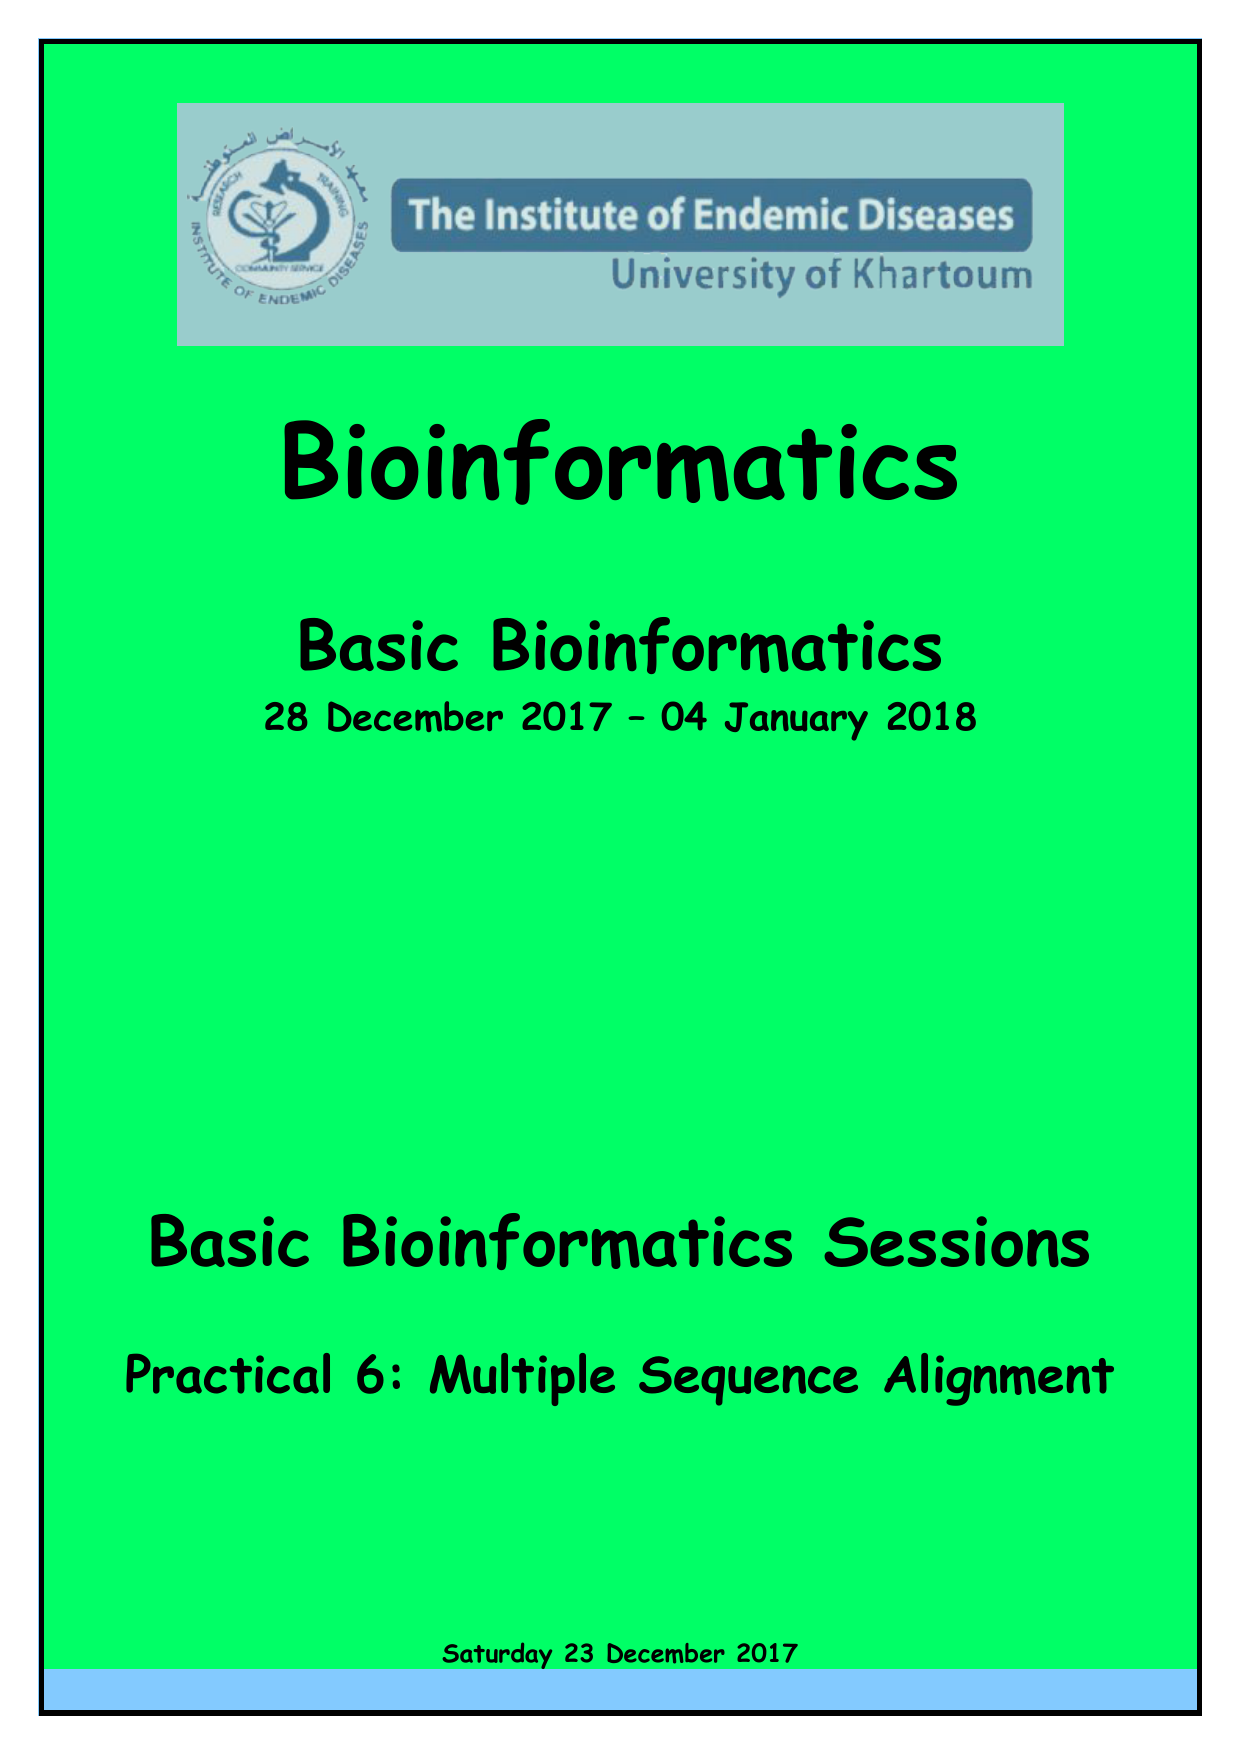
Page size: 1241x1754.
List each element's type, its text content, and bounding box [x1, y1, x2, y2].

text Basic Bioinformatics Sessions [44, 1192, 1197, 1285]
text Bioinformatics [44, 387, 1197, 526]
text Practical 6: Multiple Sequence Alignment [44, 1337, 1197, 1407]
text Saturday 23 December 2017 [44, 1634, 1197, 1669]
text 28 December 2017 – 04 January 2018 [44, 689, 1197, 741]
text Basic Bioinformatics [44, 526, 1197, 689]
picture [176, 102, 1064, 347]
